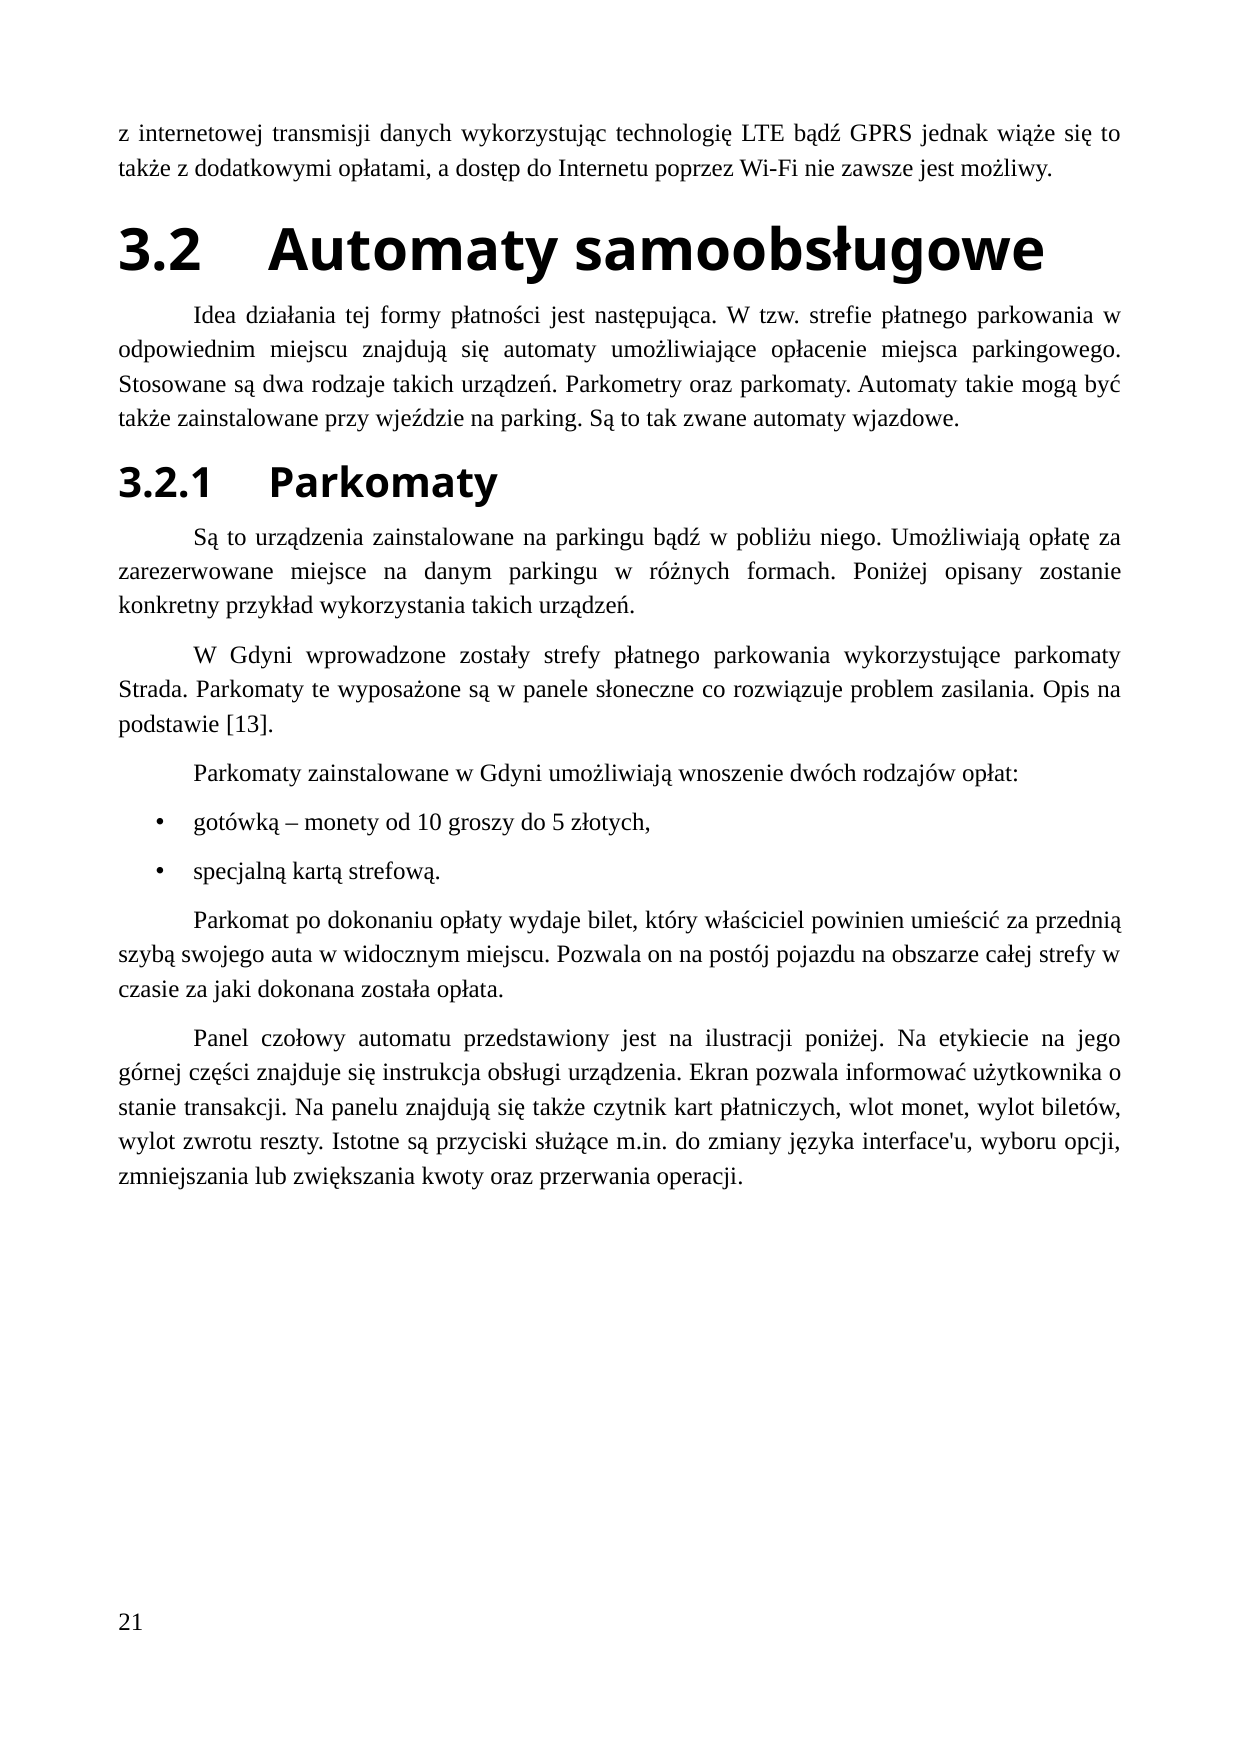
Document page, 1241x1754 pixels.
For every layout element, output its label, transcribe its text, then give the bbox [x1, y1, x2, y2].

list gotówką – monety od 10 groszy do 5 złotych, [156, 807, 1122, 836]
subtitle Parkomaty [118, 452, 1122, 509]
text z internetowej transmisji danych wykorzystując technologię LTE bądź GPRS jednak wiąże się to także z dodatkowymi opłatami, a dostęp do Internetu poprzez Wi-Fi nie zawsze jest możliwy. [118, 118, 1122, 181]
text Parkomat po dokonaniu opłaty wydaje bilet, który właściciel powinien umieścić za przednią szybą swojego auta w widocznym miejscu. Pozwala on na postój pojazdu na obszarze całej strefy w czasie za jaki dokonana została opłata. [118, 905, 1122, 1003]
text Idea działania tej formy płatności jest następująca. W tzw. strefie płatnego parkowania w odpowiednim miejscu znajdują się automaty umożliwiające opłacenie miejsca parkingowego. Stosowane są dwa rodzaje takich urządzeń. Parkometry oraz parkomaty. Automaty takie mogą być także zainstalowane przy wjeździe na parking. Są to tak zwane automaty wjazdowe. [118, 300, 1122, 432]
subtitle Automaty samoobsługowe [118, 208, 1122, 287]
text W Gdyni wprowadzone zostały strefy płatnego parkowania wykorzystujące parkomaty Strada. Parkomaty te wyposażone są w panele słoneczne co rozwiązuje problem zasilania. Opis na podstawie [13]. [118, 640, 1122, 737]
text Są to urządzenia zainstalowane na parkingu bądź w pobliżu niego. Umożliwiają opłatę za zarezerwowane miejsce na danym parkingu w różnych formach. Poniżej opisany zostanie konkretny przykład wykorzystania takich urządzeń. [118, 522, 1122, 619]
text Parkomaty zainstalowane w Gdyni umożliwiają wnoszenie dwóch rodzajów opłat: [118, 758, 1122, 786]
text Panel czołowy automatu przedstawiony jest na ilustracji poniżej. Na etykiecie na jego górnej części znajduje się instrukcja obsługi urządzenia. Ekran pozwala informować użytkownika o stanie transakcji. Na panelu znajdują się także czytnik kart płatniczych, wlot monet, wylot biletów, wylot zwrotu reszty. Istotne są przyciski służące m.in. do zmiany języka interface'u, wyboru opcji, zmniejszania lub zwiększania kwoty oraz przerwania operacji. [118, 1023, 1122, 1189]
list specjalną kartą strefową. [156, 856, 1122, 884]
